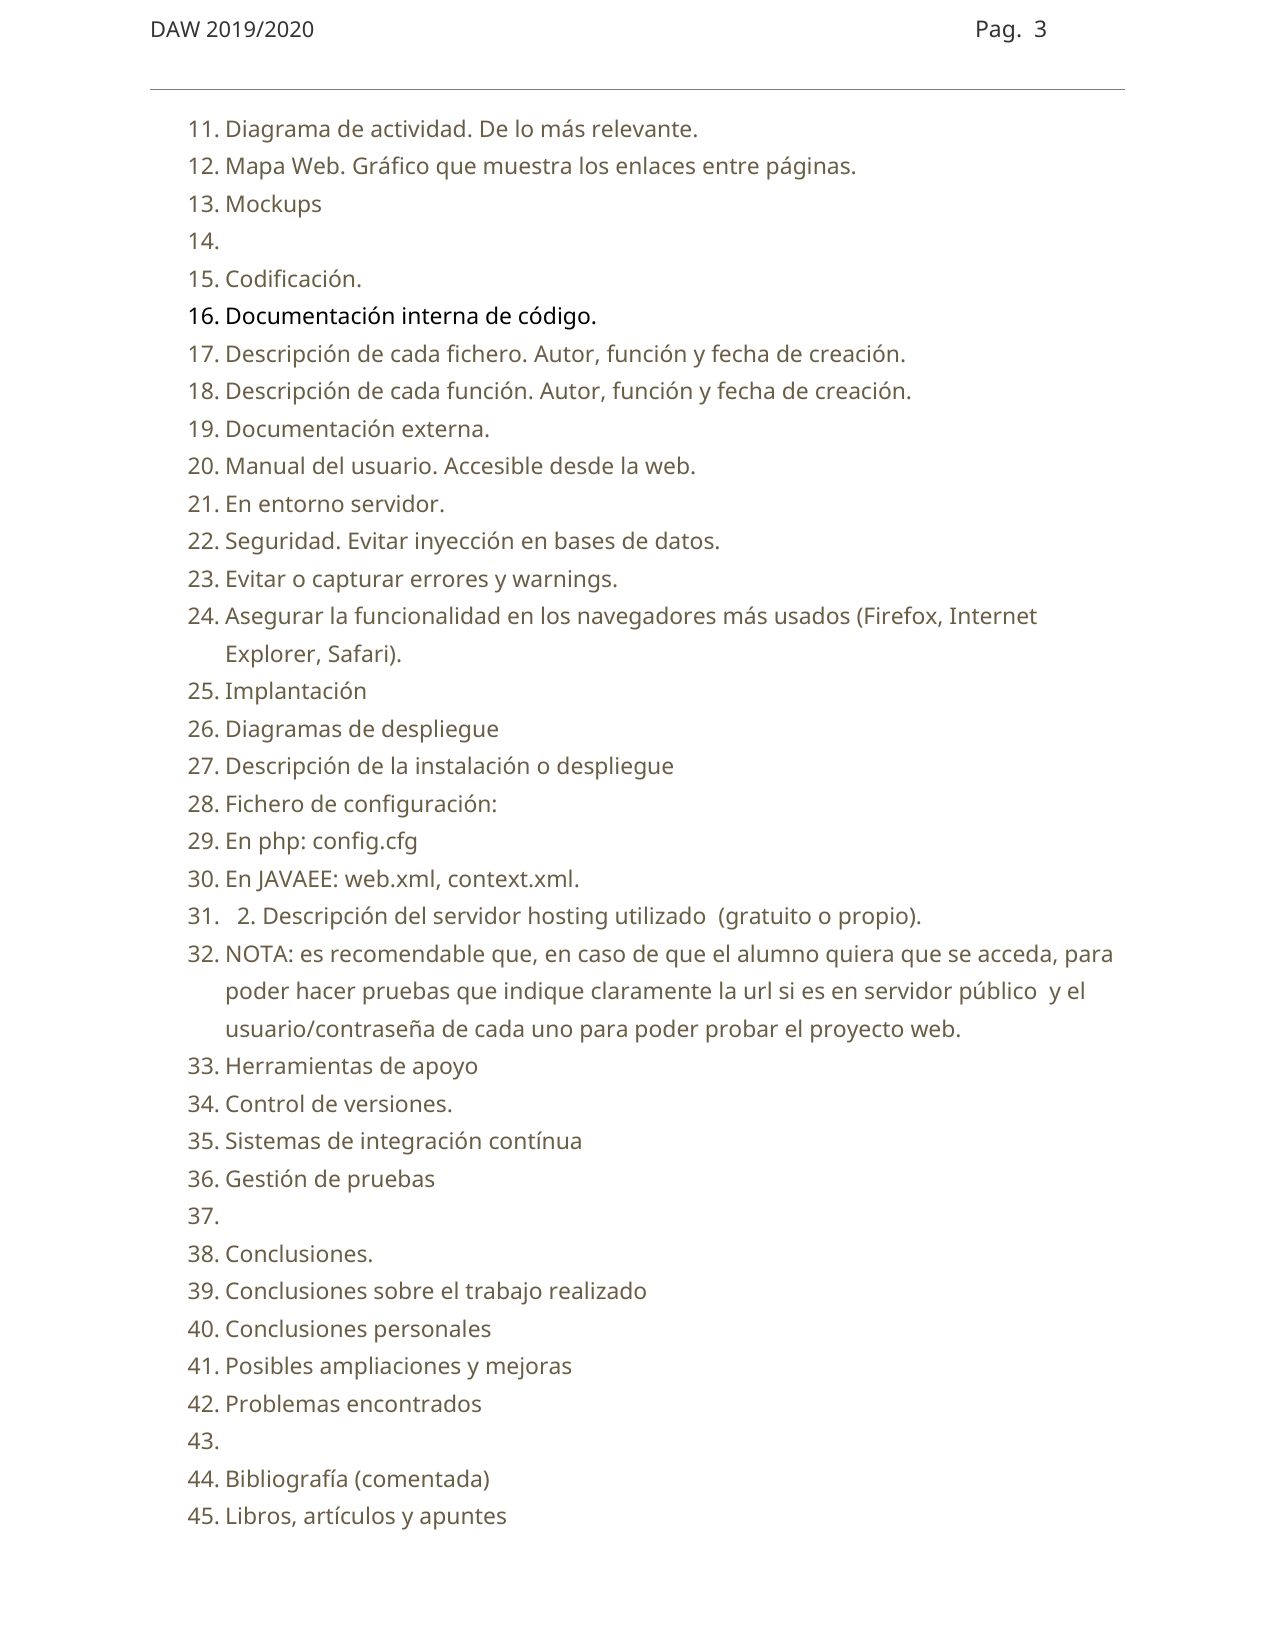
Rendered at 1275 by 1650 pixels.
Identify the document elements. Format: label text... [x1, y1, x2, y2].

list Mockups [187, 187, 1125, 219]
list Documentación interna de código. [187, 300, 1125, 331]
list Descripción de la instalación o despliegue [187, 750, 1125, 781]
list Conclusiones personales [187, 1312, 1125, 1344]
list Sistemas de integración contínua [187, 1125, 1125, 1156]
list Gestión de pruebas [187, 1162, 1125, 1194]
list En JAVAEE: web.xml, context.xml. [187, 862, 1125, 894]
list Manual del usuario. Accesible desde la web. [187, 450, 1125, 481]
list Problemas encontrados [187, 1387, 1125, 1419]
list En php: config.cfg [187, 825, 1125, 856]
list 2. Descripción del servidor hosting utilizado (gratuito o propio). [187, 900, 1125, 931]
list Evitar o capturar errores y warnings. [187, 562, 1125, 594]
list Posibles ampliaciones y mejoras [187, 1350, 1125, 1381]
list Descripción de cada función. Autor, función y fecha de creación. [187, 375, 1125, 406]
list Mapa Web. Gráfico que muestra los enlaces entre páginas. [187, 150, 1125, 181]
list Diagrama de actividad. De lo más relevante. [187, 112, 1125, 144]
list Implantación [187, 675, 1125, 706]
list Conclusiones sobre el trabajo realizado [187, 1275, 1125, 1306]
list Fichero de configuración: [187, 787, 1125, 819]
list Descripción de cada fichero. Autor, función y fecha de creación. [187, 337, 1125, 369]
list Control de versiones. [187, 1087, 1125, 1119]
list Asegurar la funcionalidad en los navegadores más usados (Firefox, Internet Explorer, Safari). [187, 600, 1125, 669]
list NOTA: es recomendable que, en caso de que el alumno quiera que se acceda, para poder hacer pruebas que indique claramente la url si es en servidor público y el usuario/contraseña de cada uno para poder probar el proyecto web. [187, 937, 1125, 1044]
list Herramientas de apoyo [187, 1050, 1125, 1081]
list Libros, artículos y apuntes [187, 1500, 1125, 1531]
list Diagramas de despliegue [187, 712, 1125, 744]
list Conclusiones. [187, 1237, 1125, 1269]
list Bibliografía (comentada) [187, 1462, 1125, 1494]
list Codificación. [187, 262, 1125, 294]
list Documentación externa. [187, 412, 1125, 444]
list En entorno servidor. [187, 487, 1125, 519]
list Seguridad. Evitar inyección en bases de datos. [187, 525, 1125, 556]
